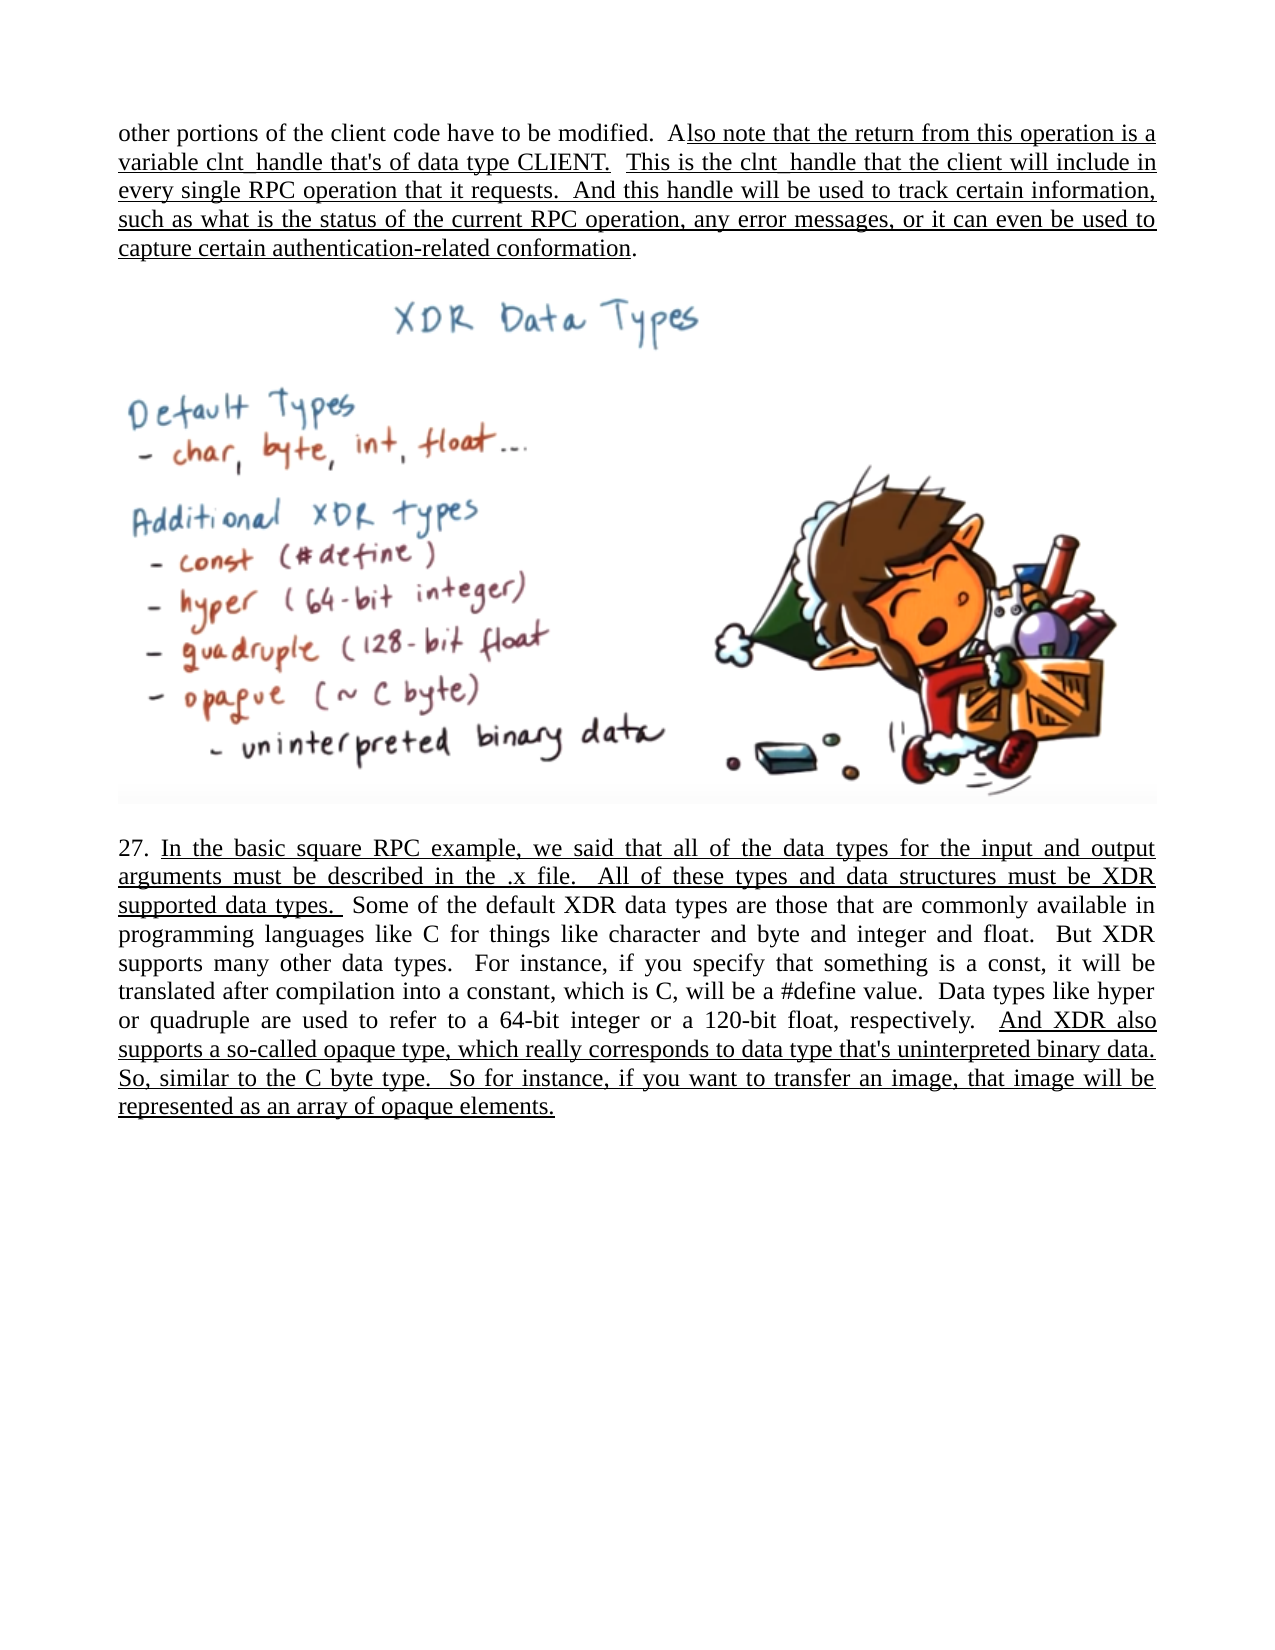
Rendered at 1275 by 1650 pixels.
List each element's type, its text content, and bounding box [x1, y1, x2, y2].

picture [118, 290, 1157, 804]
text such as what is the status of the current RPC operation, any error messages, or it can even be used to [118, 202, 1157, 229]
text other portions of the client code have to be modified. Also note that the return from this operation is a variable clnt_handle that's of data type CLIENT. This is the clnt_handle that the client will include in every single RPC operation that it requests. And this handle will be used to track certain information, [118, 118, 1157, 201]
text capture certain authentication-related conformation. [118, 231, 1157, 262]
text 27. In the basic square RPC example, we said that all of the data types for the input and output arguments must be described in the .x file. All of these types and data structures must be XDR supported data types. Some of the default XDR data types are those that are commonly available in programming languages like C for things like character and byte and integer and float. But XDR supports many other data types. For instance, if you specify that something is a const, it will be translated after compilation into a constant, which is C, will be a #define value. Data types like hyper or quadruple are used to refer to a 64-bit integer or a 120-bit float, respectively. And XDR also supports a so-called opaque type, which really corresponds to data type that's uninterpreted binary data. So, similar to the C byte type. So for instance, if you want to transfer an image, that image will be represented as an array of opaque elements. [118, 833, 1157, 1120]
